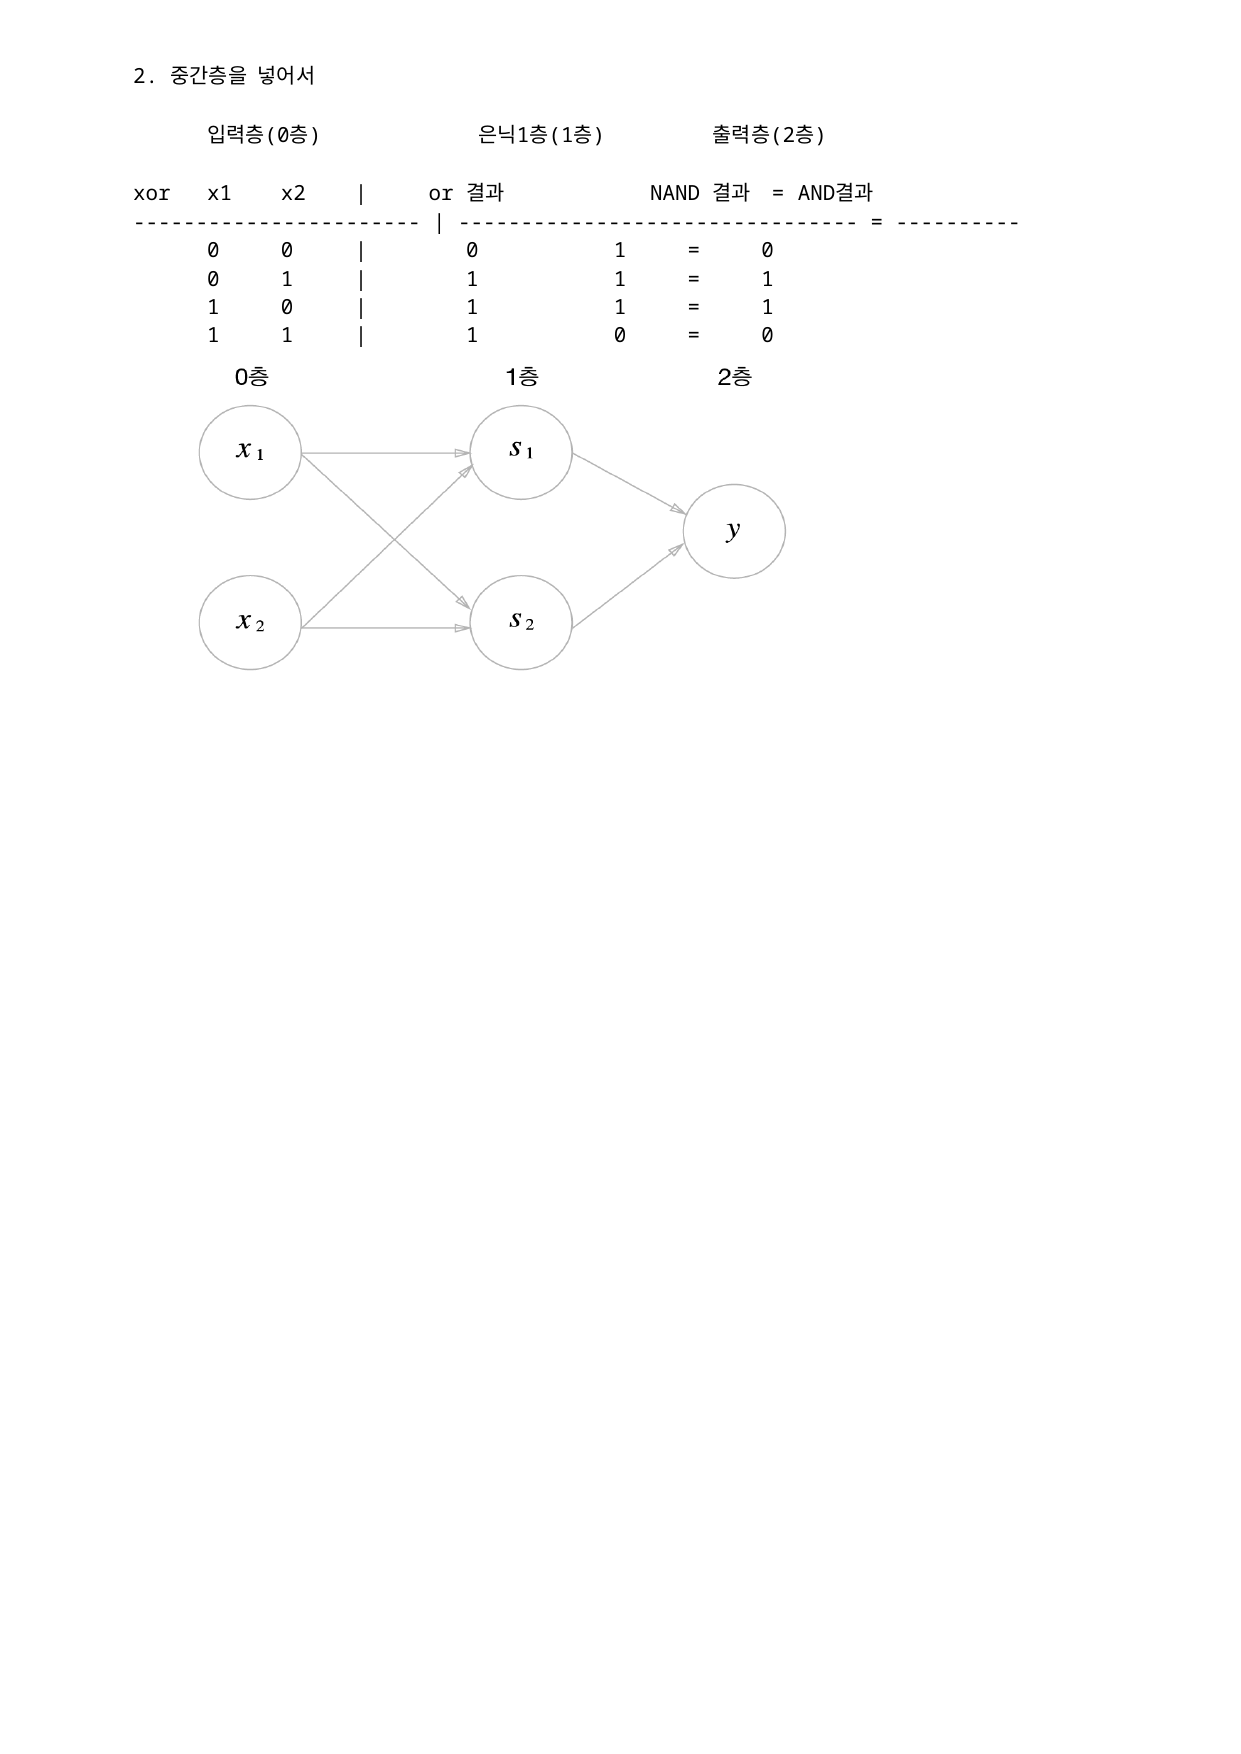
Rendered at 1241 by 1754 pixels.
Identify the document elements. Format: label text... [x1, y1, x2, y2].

text xor x1 x2 | or 결과 NAND 결과 = AND결과 [59, 177, 1181, 207]
text 2. 중간층을 넣어서 [59, 59, 1181, 89]
text 0 1 | 1 1 = 1 [59, 264, 1181, 292]
text 0 0 | 0 1 = 0 [59, 235, 1181, 264]
text 입력층(0층) 은닉1층(1층) 출력층(2층) [59, 118, 1181, 148]
text ----------------------- | -------------------------------- = ---------- [59, 207, 1181, 235]
picture [190, 357, 794, 676]
text 1 0 | 1 1 = 1 [59, 292, 1181, 321]
text 1 1 | 1 0 = 0 [59, 321, 1181, 349]
